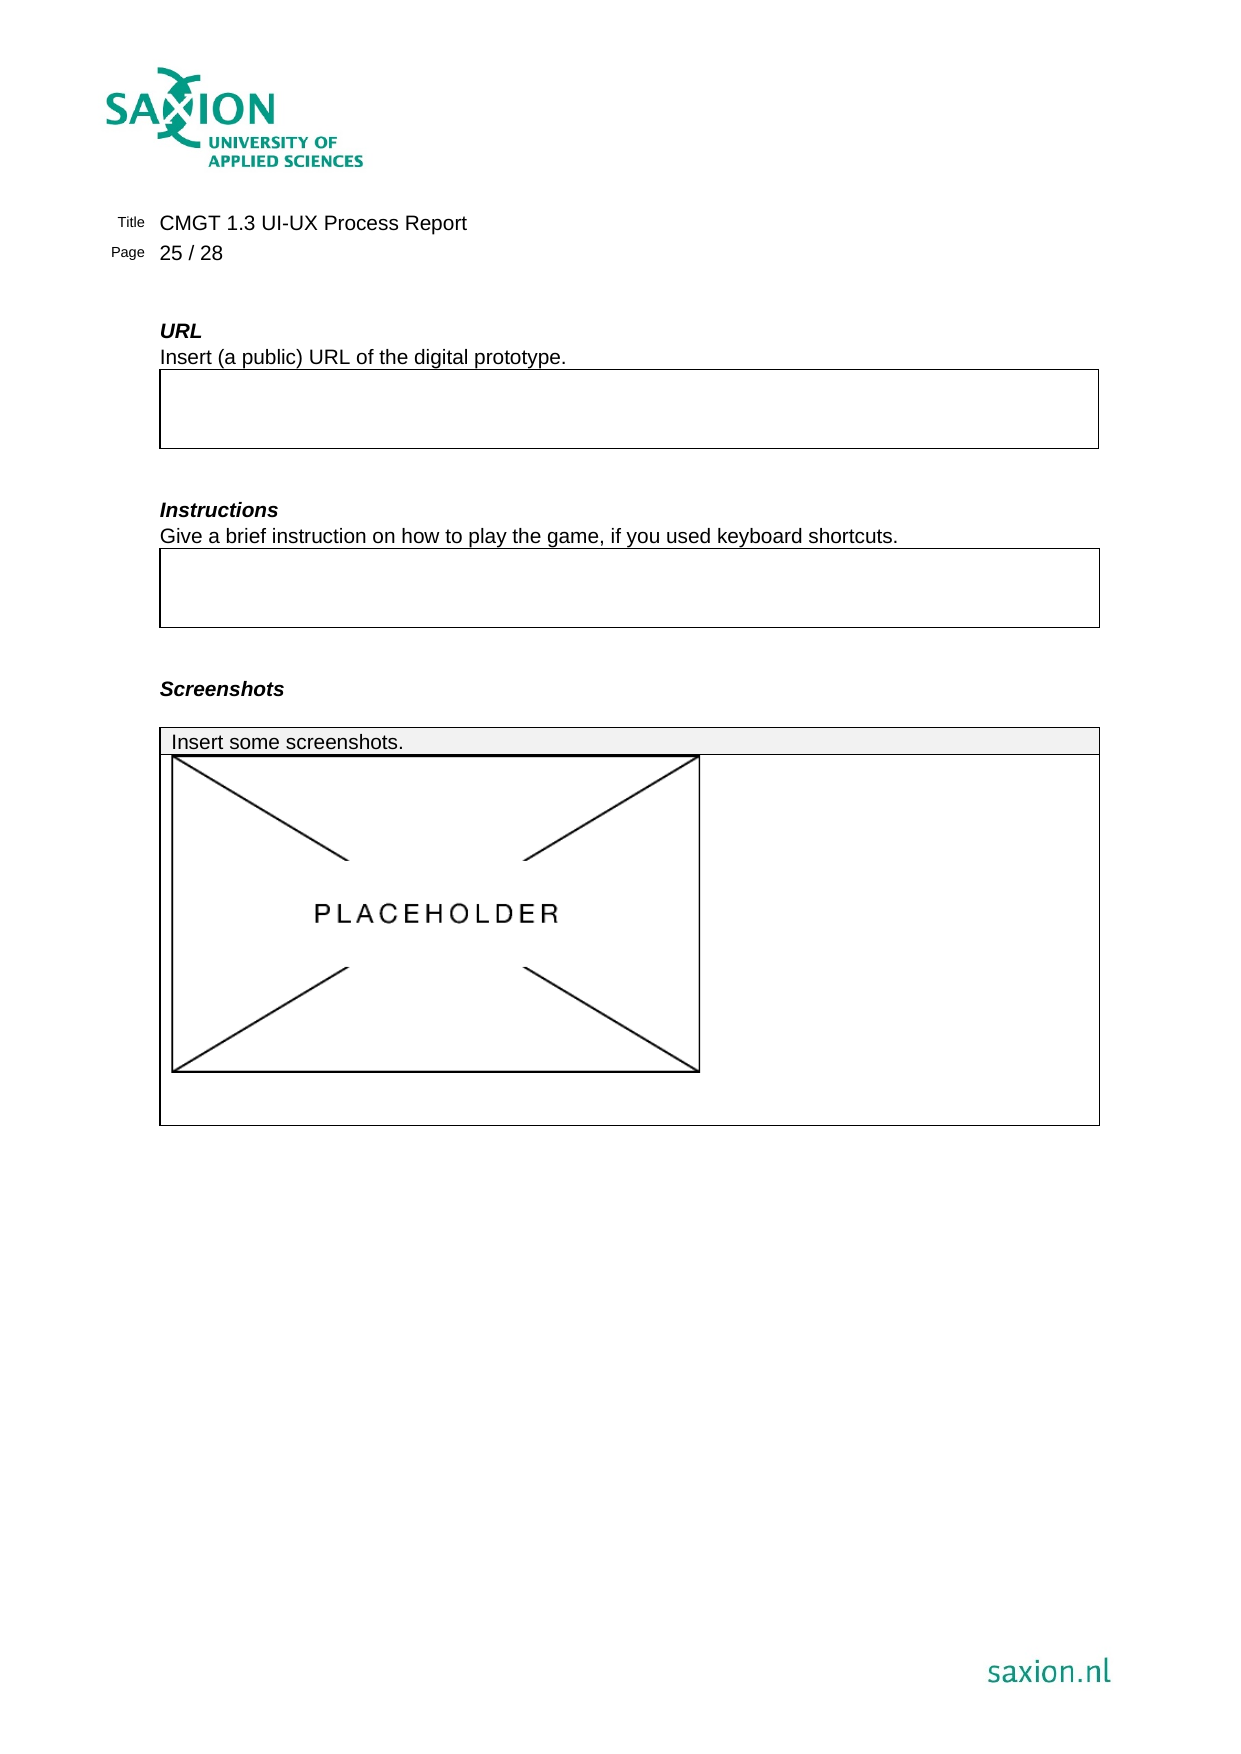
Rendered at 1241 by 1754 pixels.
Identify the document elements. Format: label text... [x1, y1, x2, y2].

subtitle Instructions [159, 496, 1110, 522]
subtitle Screenshots [159, 675, 1110, 701]
picture [76, 59, 393, 178]
picture [171, 755, 701, 1073]
text Give a brief instruction on how to play the game, if you used keyboard shortcuts. [159, 522, 1110, 548]
text Insert (a public) URL of the digital prototype. [159, 343, 1110, 369]
subtitle URL [159, 317, 1110, 343]
table_header [161, 549, 1099, 627]
table_header [161, 370, 1098, 448]
table_header Insert some screenshots. [161, 728, 1099, 754]
table_cell [161, 755, 1099, 1124]
picture [0, 1632, 1241, 1754]
